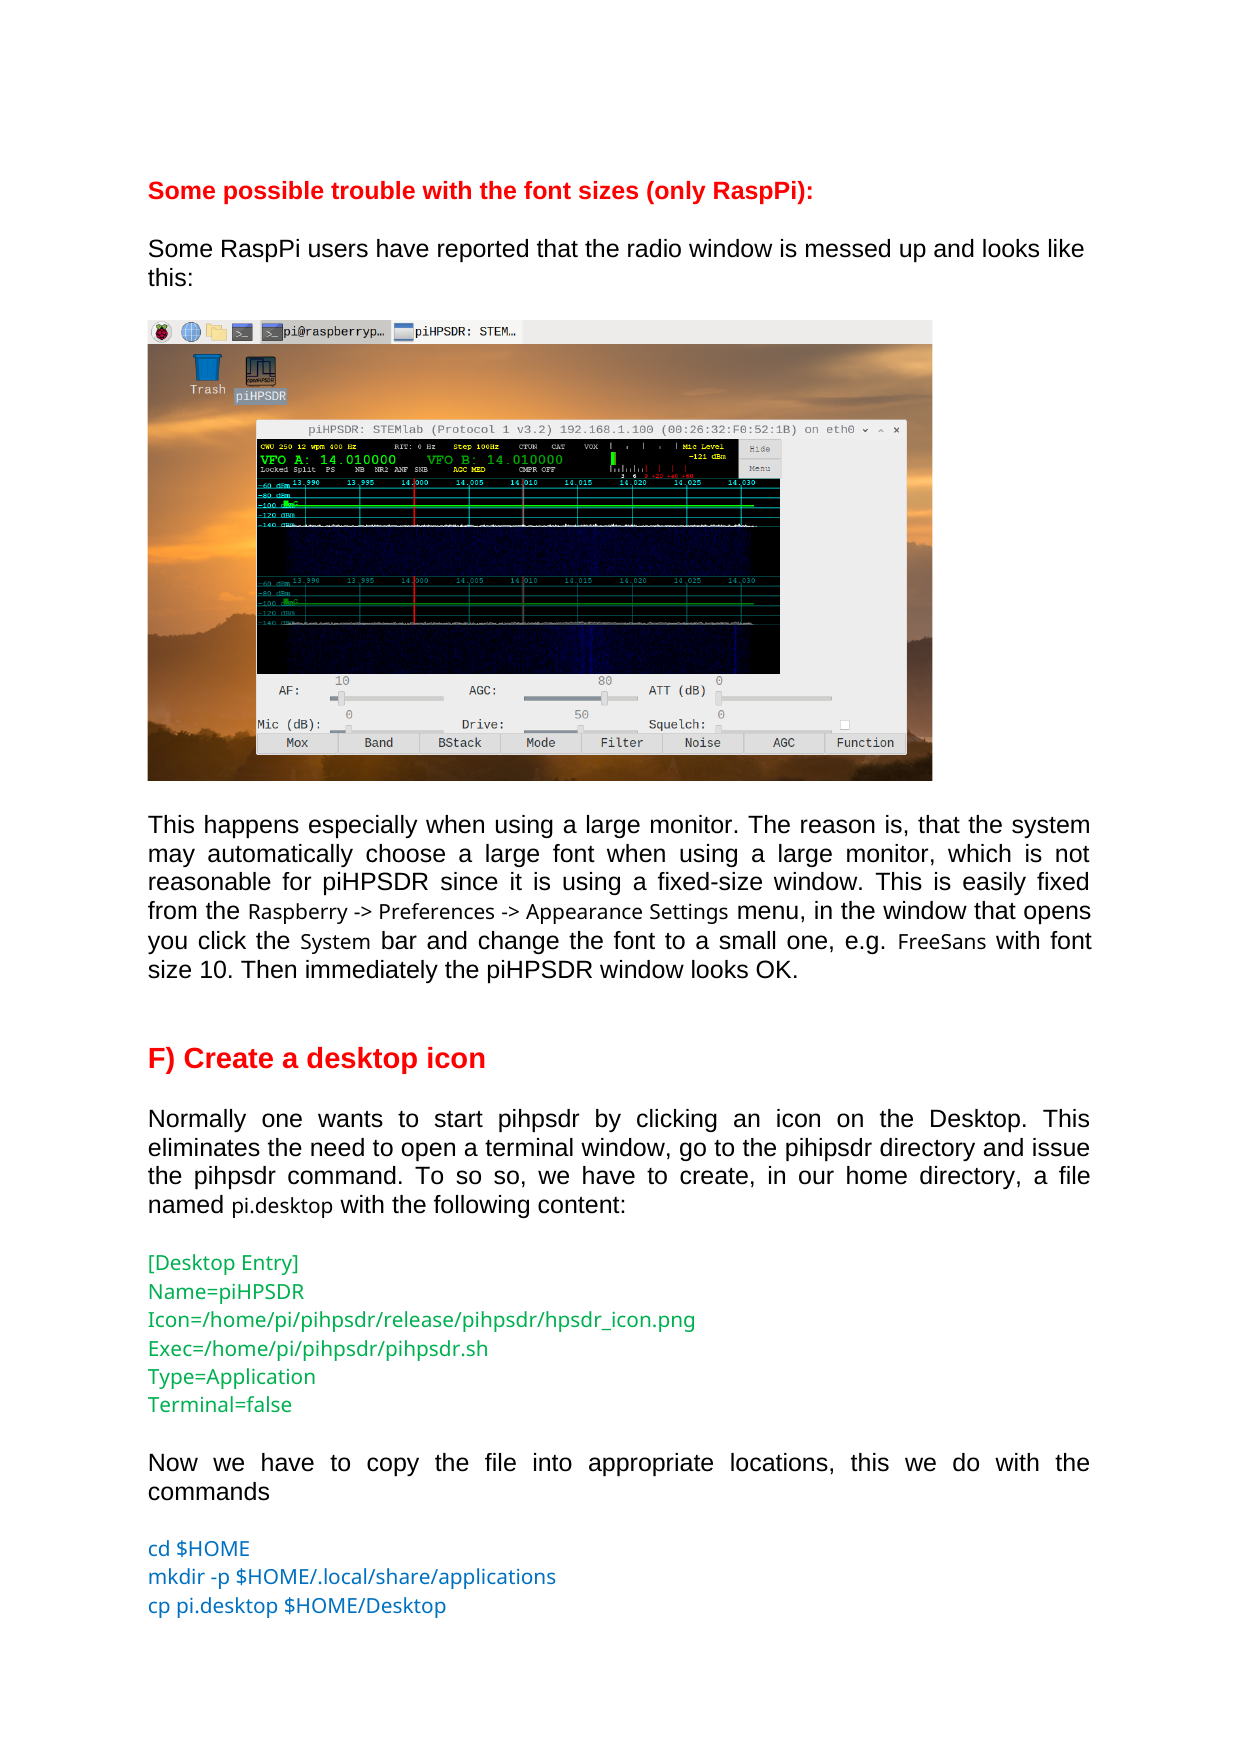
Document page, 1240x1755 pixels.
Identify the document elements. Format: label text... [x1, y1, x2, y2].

text Now we have to copy the file into appropriate locations, this we do with the commands [148, 1448, 1092, 1505]
text mkdir -p $HOME/.local/share/applications [148, 1562, 1092, 1591]
text Some RaspPi users have reported that the radio window is messed up and looks like this: [148, 234, 1092, 291]
text Exec=/home/pi/pihpsdr/pihpsdr.sh [148, 1334, 1092, 1362]
text [Desktop Entry] [148, 1248, 1092, 1277]
text This happens especially when using a large monitor. The reason is, that the system may automatically choose a large font when using a large monitor, which is not reasonable for piHPSDR since it is using a fixed-size window. This is easily fixed from the Raspberry -> Preferences -> Appearance Settings menu, in the window that opens you click the System bar and change the font to a small one, e.g. FreeSans with font size 10. Then immediately the piHPSDR window looks OK. [148, 810, 1092, 984]
text cp pi.desktop $HOME/Desktop [148, 1591, 1092, 1619]
text cd $HOME [148, 1534, 1092, 1562]
text Terminal=false [148, 1391, 1092, 1419]
text Normally one wants to start pihpsdr by clicking an icon on the Desktop. This eliminates the need to open a terminal window, go to the pihipsdr directory and issue the pihpsdr command. To so so, we have to create, in our home directory, a file named pi.desktop with the following content: [148, 1104, 1092, 1219]
text F) Create a desktop icon [148, 1041, 1092, 1075]
text Type=Application [148, 1362, 1092, 1391]
text Some possible trouble with the font sizes (only RaspPi): [148, 176, 1092, 205]
text Icon=/home/pi/pihpsdr/release/pihpsdr/hpsdr_icon.png [148, 1305, 1092, 1334]
text Name=piHPSDR [148, 1277, 1092, 1305]
